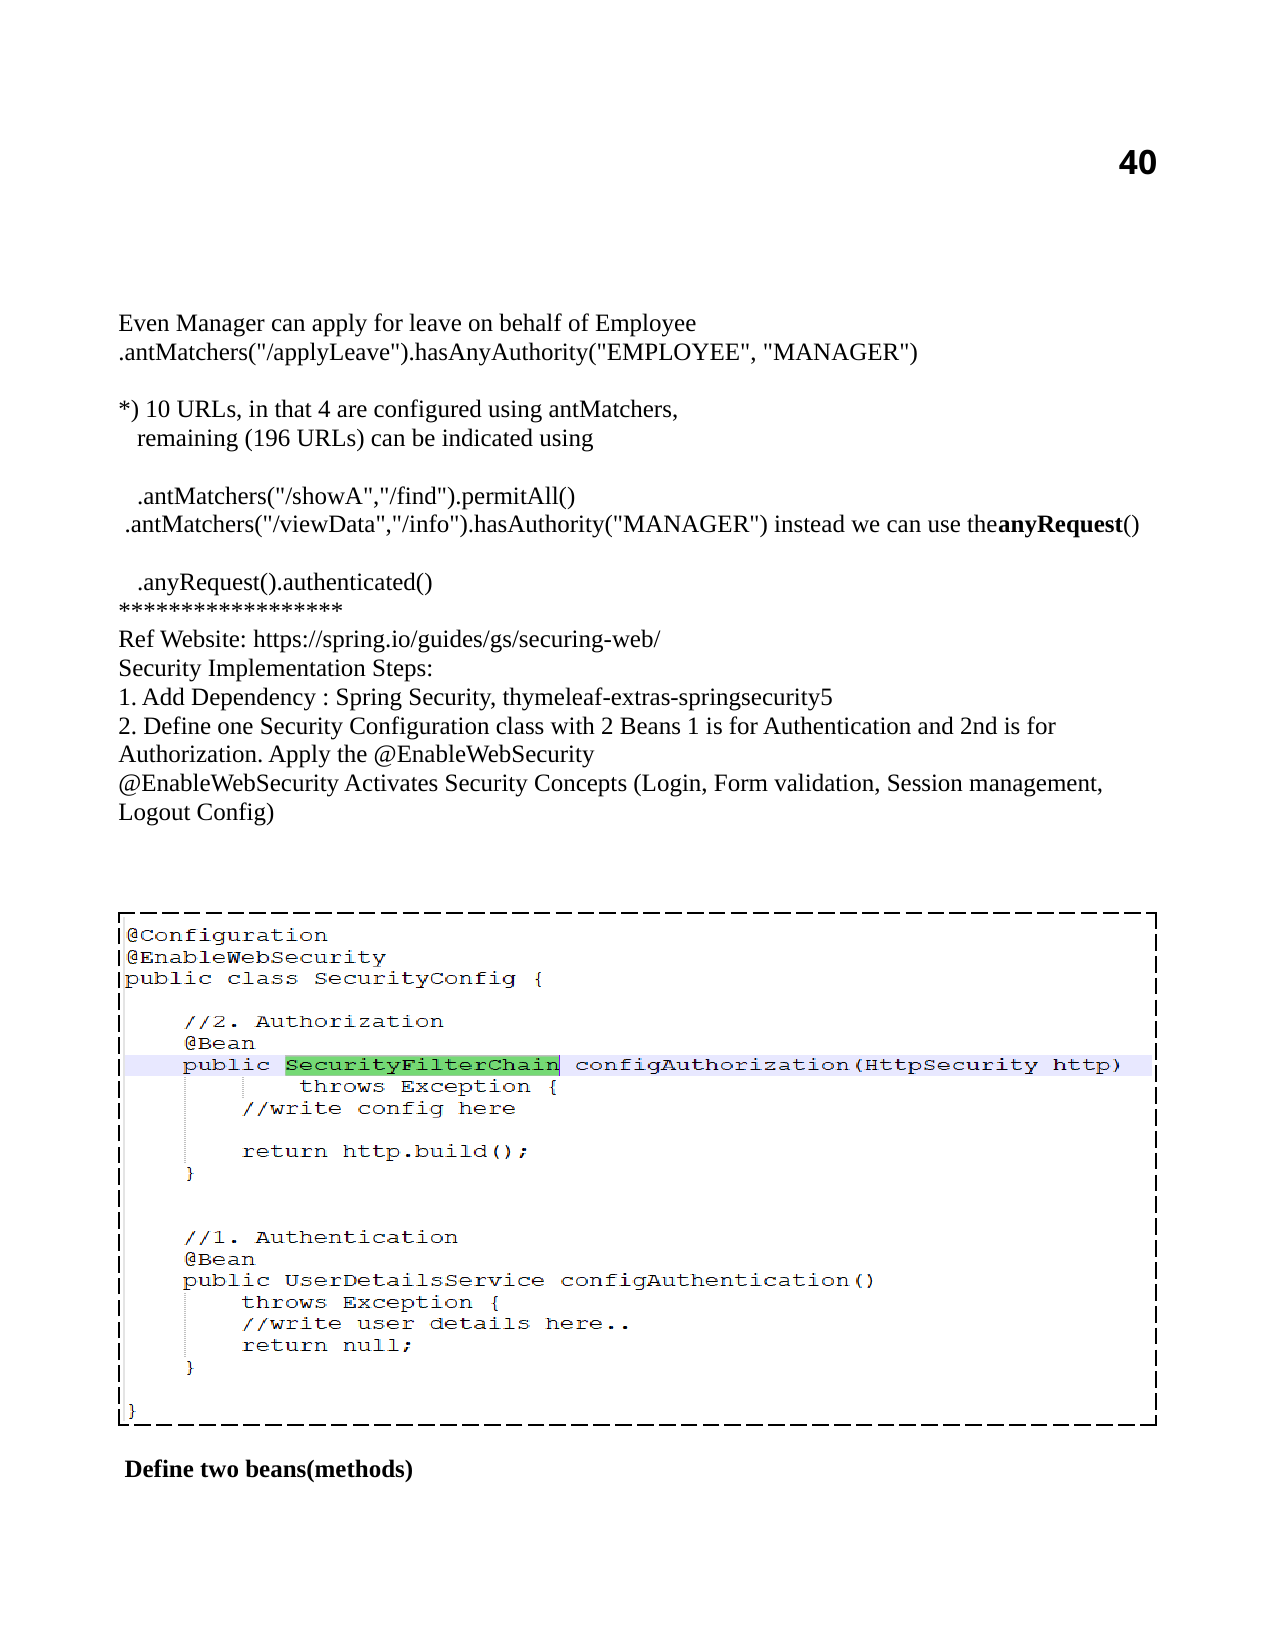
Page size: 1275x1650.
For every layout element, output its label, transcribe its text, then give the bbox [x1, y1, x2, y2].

text 1. Add Dependency : Spring Security, thymeleaf-extras-springsecurity5 [118, 682, 1157, 711]
text remaining (196 URLs) can be indicated using [118, 423, 1157, 452]
text .antMatchers("/applyLeave").hasAnyAuthority("EMPLOYEE", "MANAGER") [118, 337, 1157, 366]
text Ref Website: https://spring.io/guides/gs/securing-web/ [118, 624, 1157, 653]
text Define two beans(methods) [118, 1454, 1157, 1483]
text *) 10 URLs, in that 4 are configured using antMatchers, [118, 394, 1157, 423]
text Security Implementation Steps: [118, 653, 1157, 682]
text .antMatchers("/viewData","/info").hasAuthority("MANAGER") instead we can use theanyRequest() [118, 509, 1157, 538]
text 2. Define one Security Configuration class with 2 Beans 1 is for Authentication and 2nd is for Authorization. Apply the @EnableWebSecurity [118, 711, 1157, 768]
text ****************** [118, 596, 1157, 624]
text .antMatchers("/showA","/find").permitAll() [118, 481, 1157, 509]
text Even Manager can apply for leave on behalf of Employee [118, 308, 1157, 337]
text .anyRequest().authenticated() [118, 567, 1157, 596]
text @EnableWebSecurity Activates Security Concepts (Login, Form validation, Session management, Logout Config) [118, 768, 1157, 826]
picture [123, 917, 1152, 1421]
